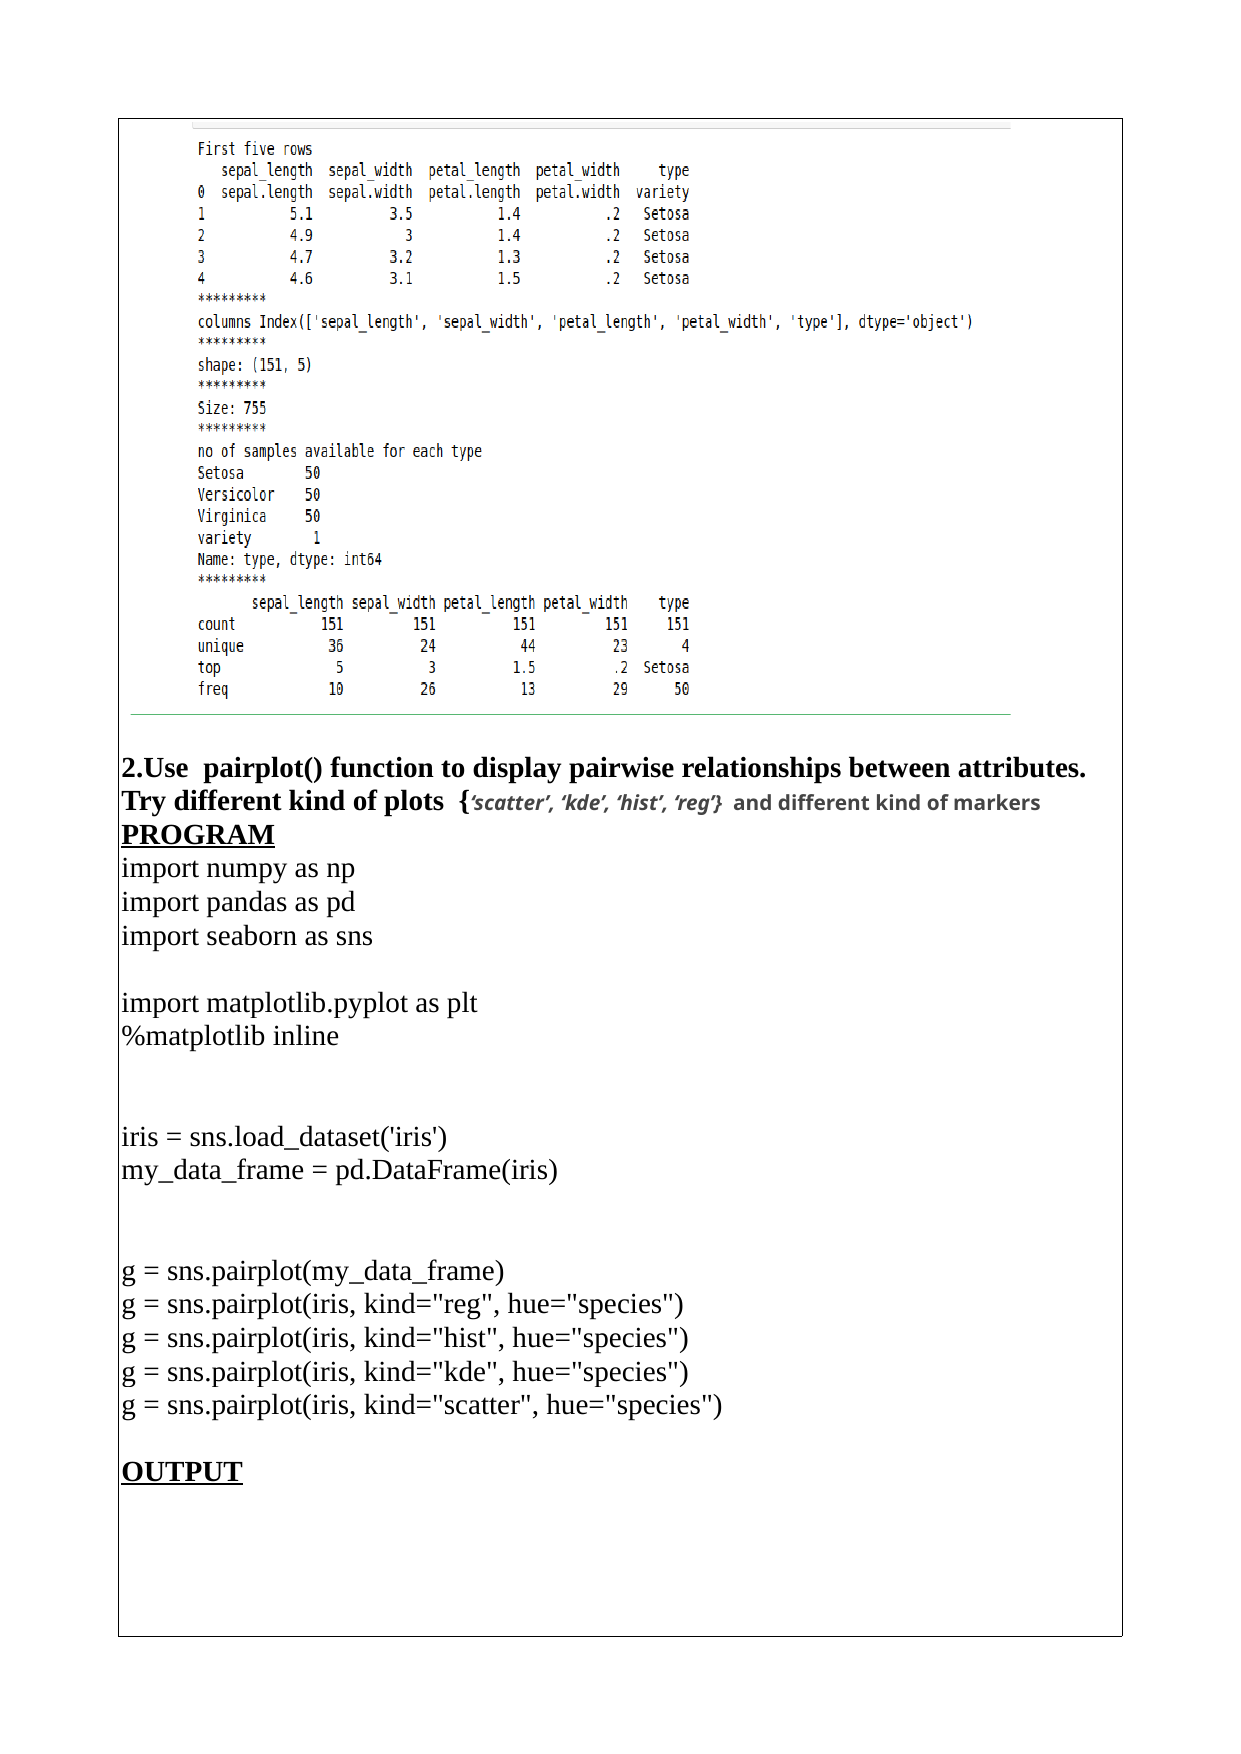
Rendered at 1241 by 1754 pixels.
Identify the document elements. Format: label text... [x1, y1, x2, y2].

text import seaborn as sns [121, 918, 1119, 951]
text g = sns.pairplot(iris, kind="reg", hue="species") [121, 1287, 1119, 1320]
picture [130, 122, 1011, 717]
text g = sns.pairplot(my_data_frame) [121, 1253, 1119, 1287]
text g = sns.pairplot(iris, kind="hist", hue="species") [121, 1320, 1119, 1354]
text 2.Use pairplot() function to display pairwise relationships between attributes. Try different kind of plots {‘scatter’, ‘kde’, ‘hist’, ‘reg’} and different kind of markers [121, 750, 1119, 817]
text PROGRAM [121, 817, 1119, 851]
text g = sns.pairplot(iris, kind="scatter", hue="species") [121, 1387, 1119, 1421]
text import numpy as np [121, 851, 1119, 884]
text g = sns.pairplot(iris, kind="kde", hue="species") [121, 1354, 1119, 1387]
text iris = sns.load_dataset('iris') [121, 1119, 1119, 1152]
text %matplotlib inline [121, 1018, 1119, 1052]
text OUTPUT [121, 1454, 1119, 1488]
text import matplotlib.pyplot as plt [121, 985, 1119, 1018]
text import pandas as pd [121, 884, 1119, 918]
text my_data_frame = pd.DataFrame(iris) [121, 1152, 1119, 1186]
